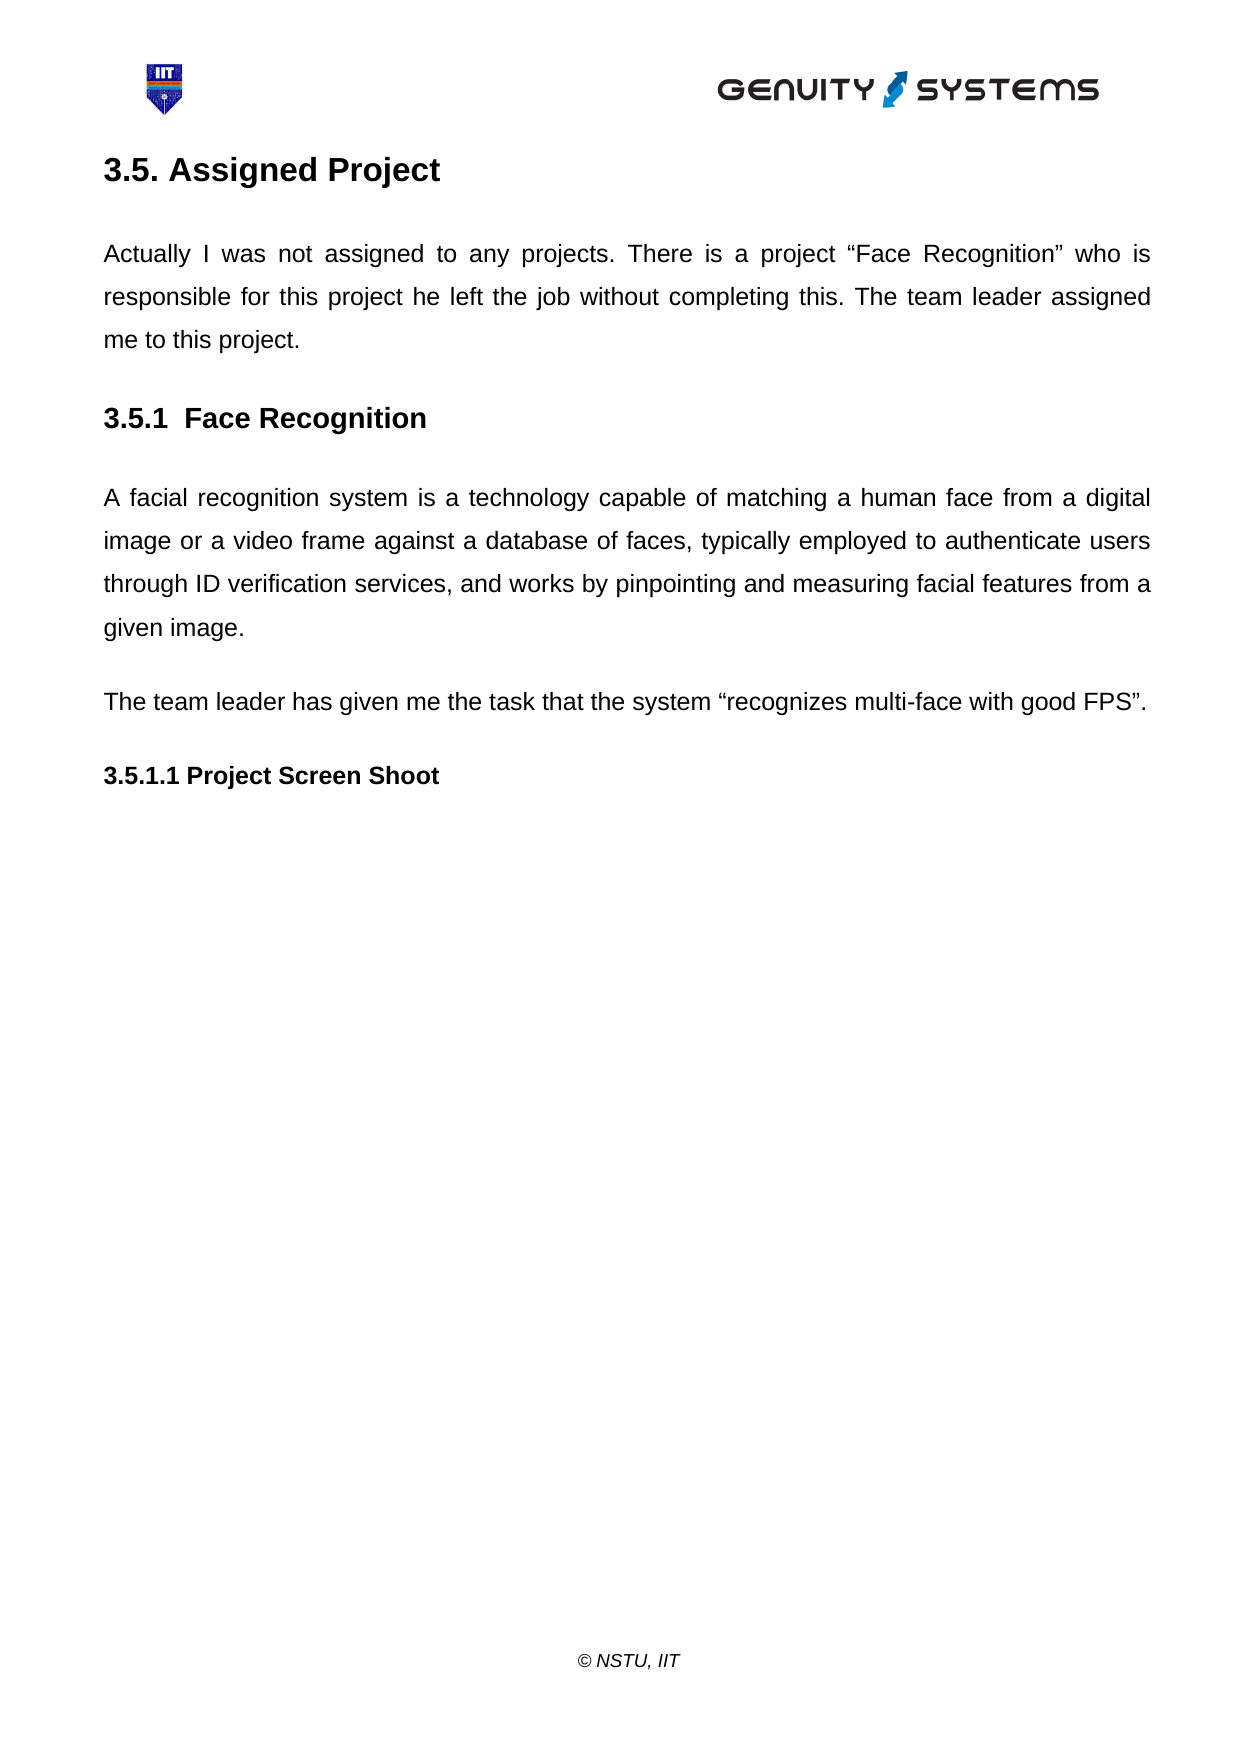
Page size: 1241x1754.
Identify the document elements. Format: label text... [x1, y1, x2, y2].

text A facial recognition system is a technology capable of matching a human face from a digital image or a video frame against a database of faces, typically employed to authenticate users through ID verification services, and works by pinpointing and measuring facial features from a given image. [103, 483, 1153, 641]
subtitle 3.5. Assigned Project [103, 150, 1153, 188]
text The team leader has given me the task that the system “recognizes multi-face with good FPS”. [103, 687, 1153, 716]
subtitle 3.5.1.1 Project Screen Shoot [103, 761, 1153, 790]
subtitle 3.5.1 Face Recognition [103, 402, 1153, 435]
picture [137, 62, 192, 117]
text Actually I was not assigned to any projects. There is a project “Face Recognition” who is responsible for this project he left the job without completing this. The team leader assigned me to this project. [103, 239, 1153, 354]
picture [714, 70, 1101, 108]
